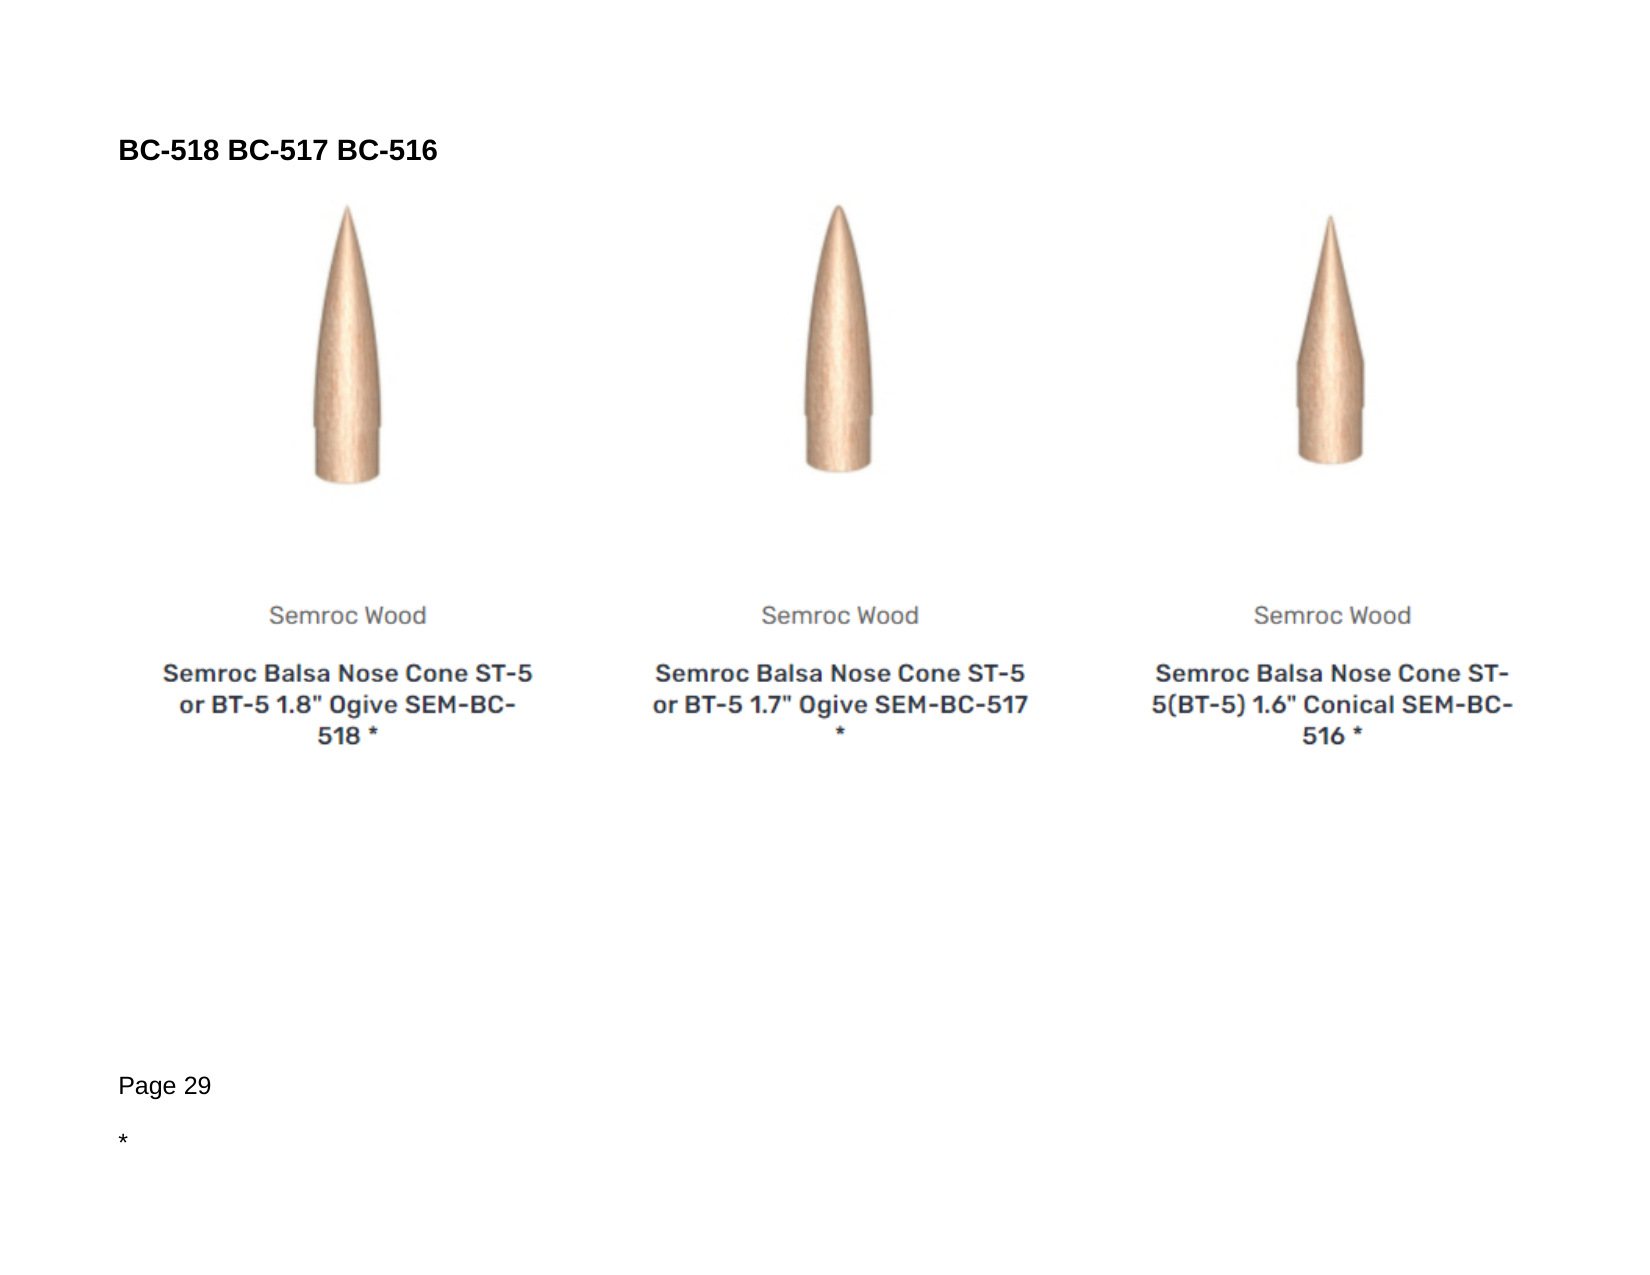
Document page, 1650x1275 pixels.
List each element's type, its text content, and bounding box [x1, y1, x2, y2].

subtitle BC-518 BC-517 BC-516 [118, 133, 1532, 166]
picture [120, 178, 1530, 754]
